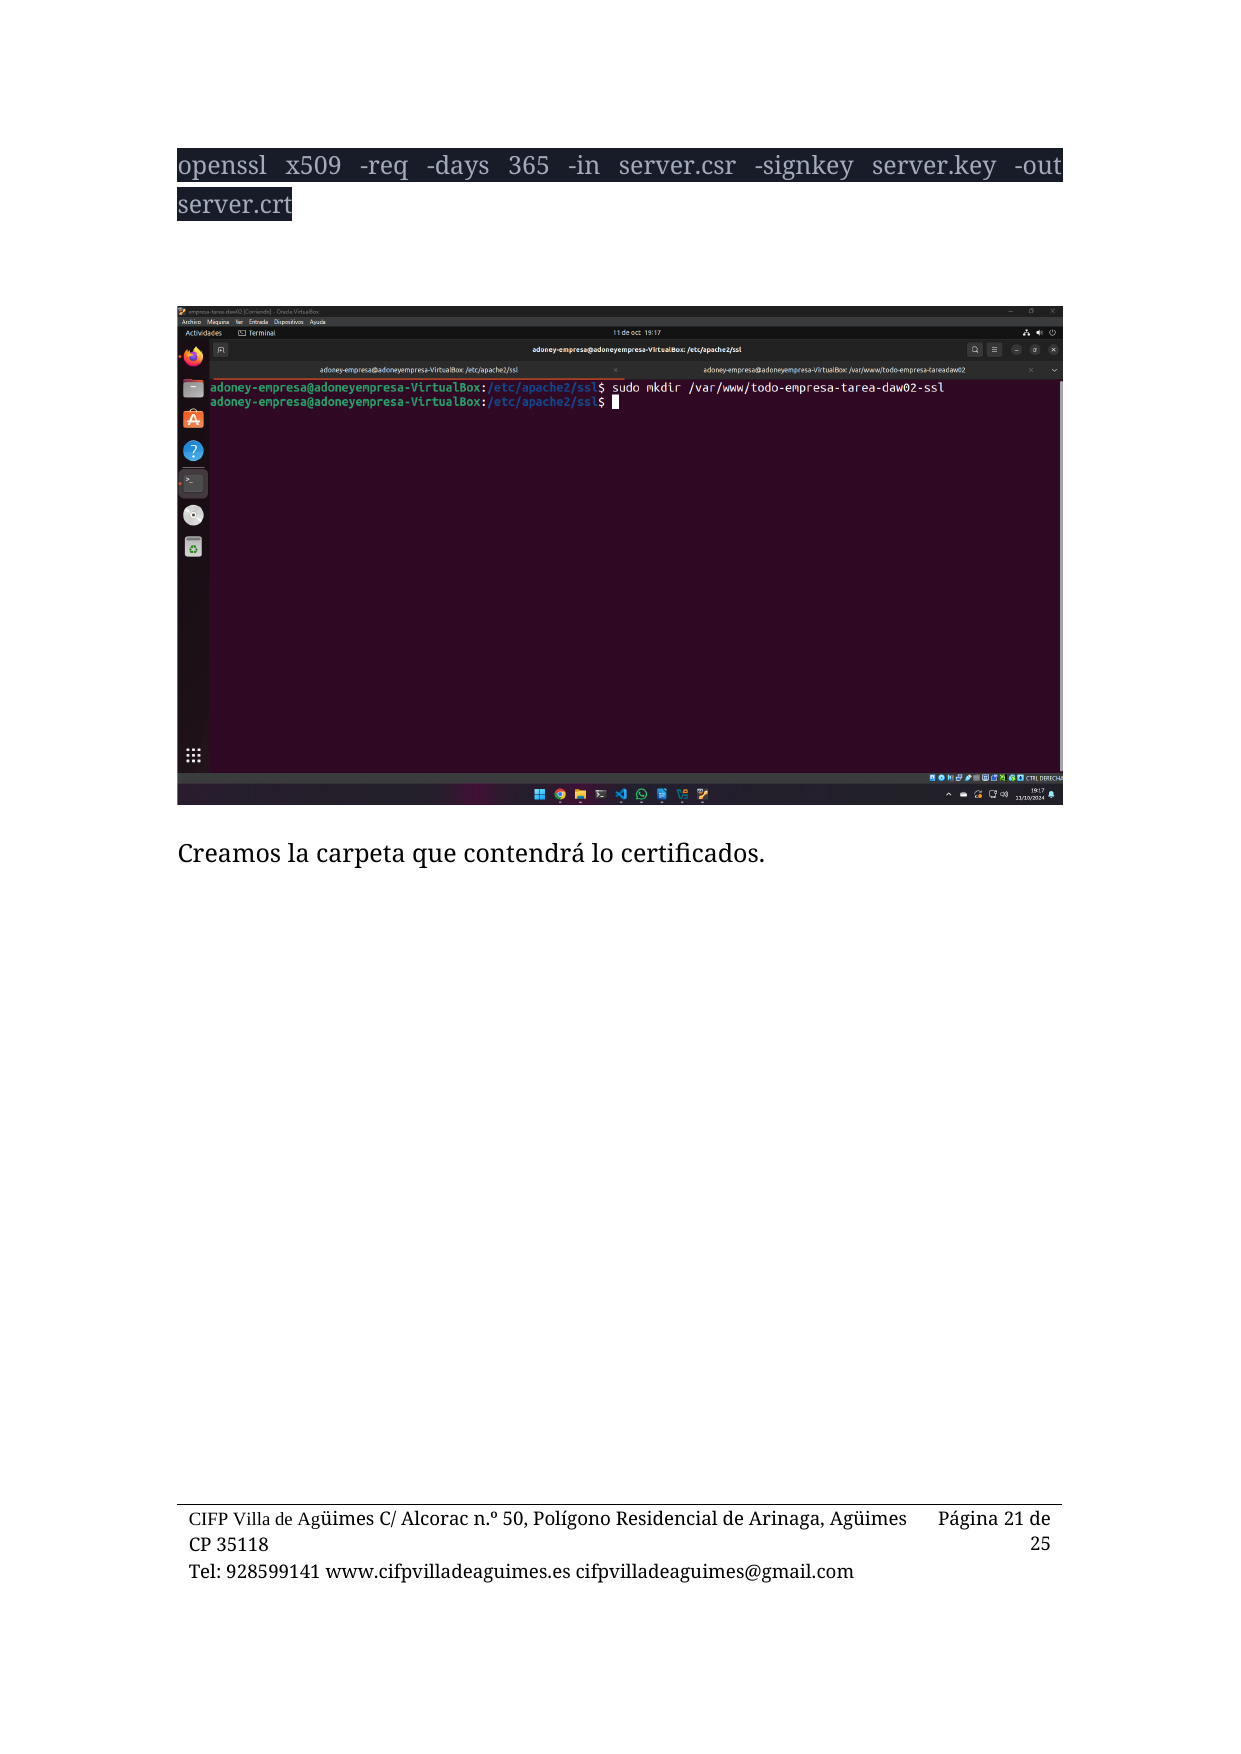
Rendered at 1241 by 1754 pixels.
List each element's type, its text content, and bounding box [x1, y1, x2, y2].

picture [177, 306, 1063, 805]
text Creamos la carpeta que contendrá lo certificados. [177, 805, 1063, 870]
text openssl x509 -req -days 365 -in server.csr -signkey server.key -out server.crt [177, 148, 1063, 221]
